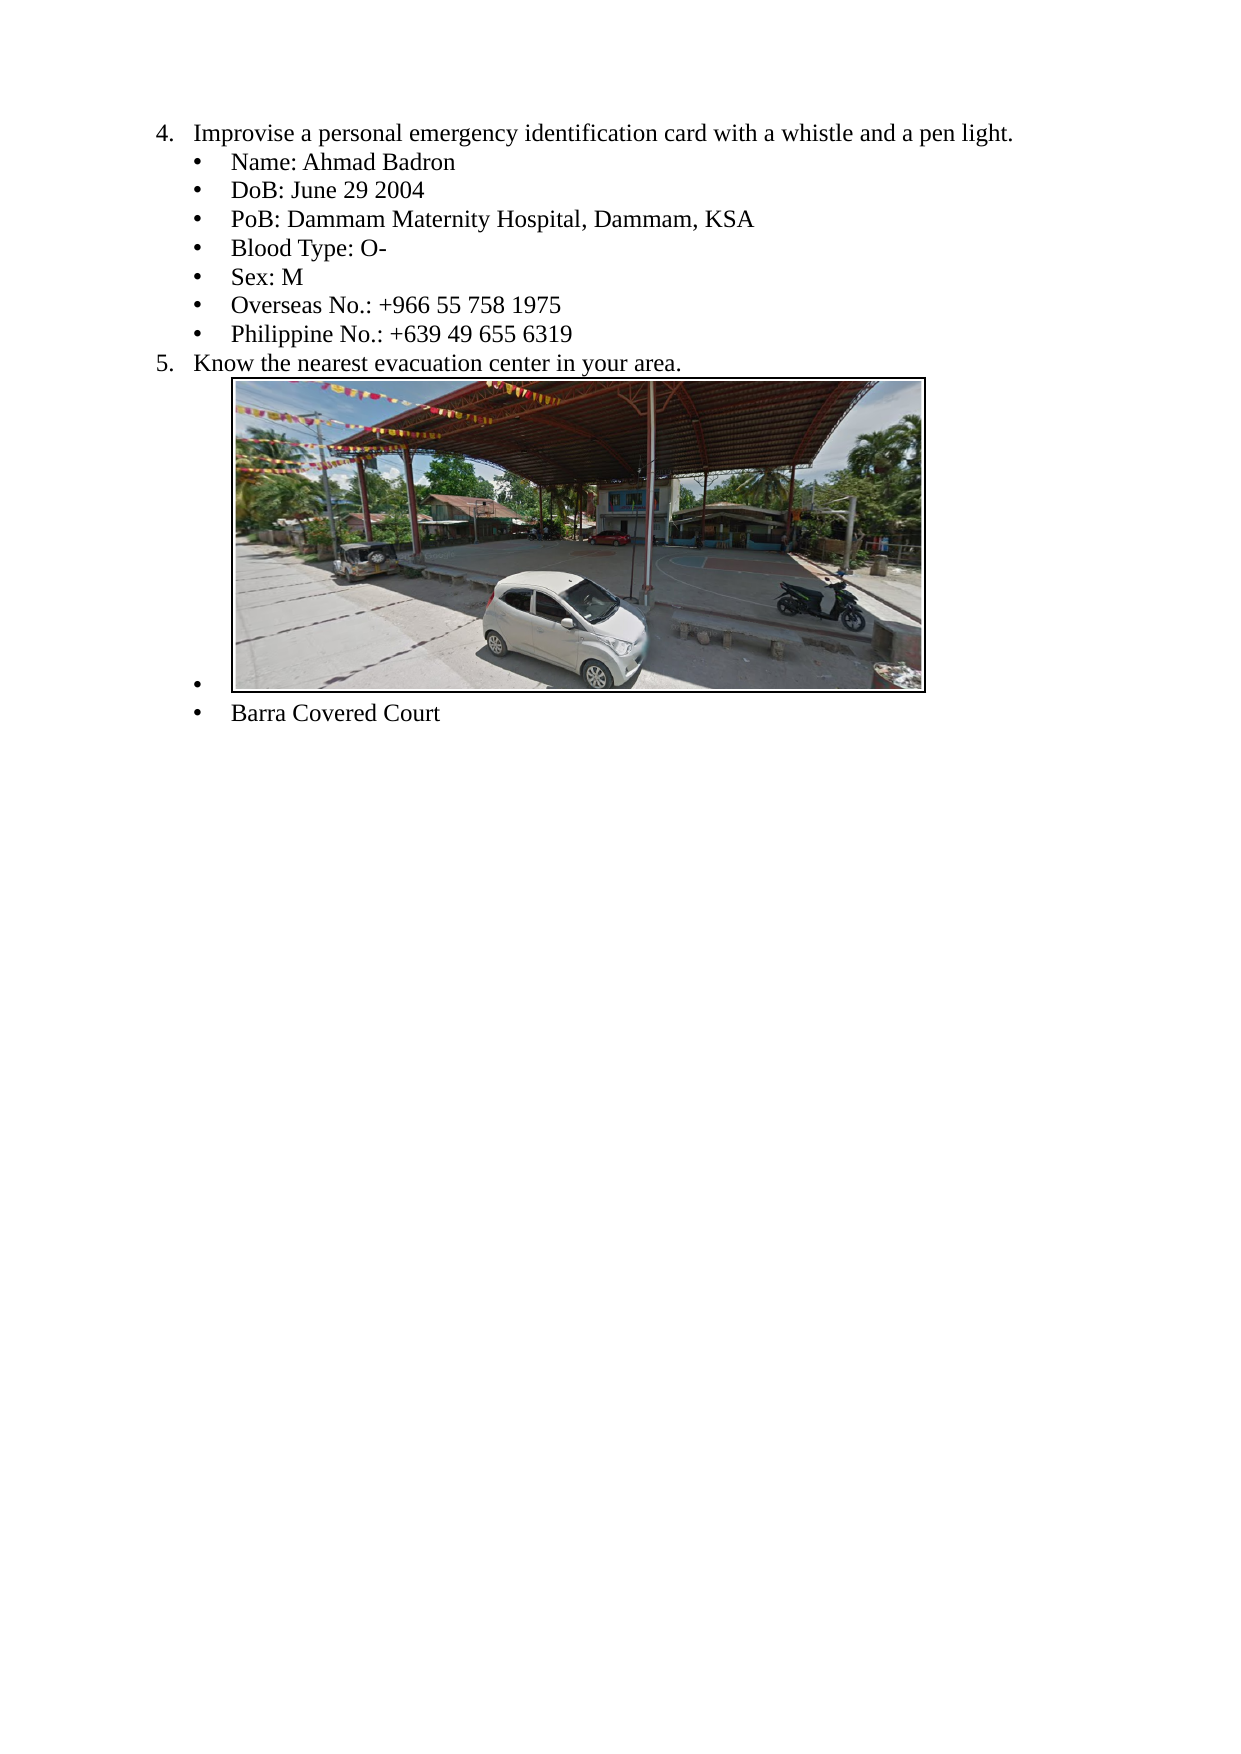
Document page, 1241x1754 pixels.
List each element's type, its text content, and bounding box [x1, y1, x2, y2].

list Philippine No.: +639 49 655 6319 [193, 319, 1122, 348]
list Improvise a personal emergency identification card with a whistle and a pen light. [156, 118, 1122, 147]
list Know the nearest evacuation center in your area. [156, 348, 1122, 377]
list Barra Covered Court [193, 698, 1122, 727]
list DoB: June 29 2004 [193, 176, 1122, 204]
list PoB: Dammam Maternity Hospital, Dammam, KSA [193, 204, 1122, 233]
list Overseas No.: +966 55 758 1975 [193, 291, 1122, 319]
list Name: Ahmad Badron [193, 147, 1122, 176]
list Sex: M [193, 262, 1122, 291]
list Blood Type: O- [193, 233, 1122, 262]
picture [235, 381, 922, 689]
